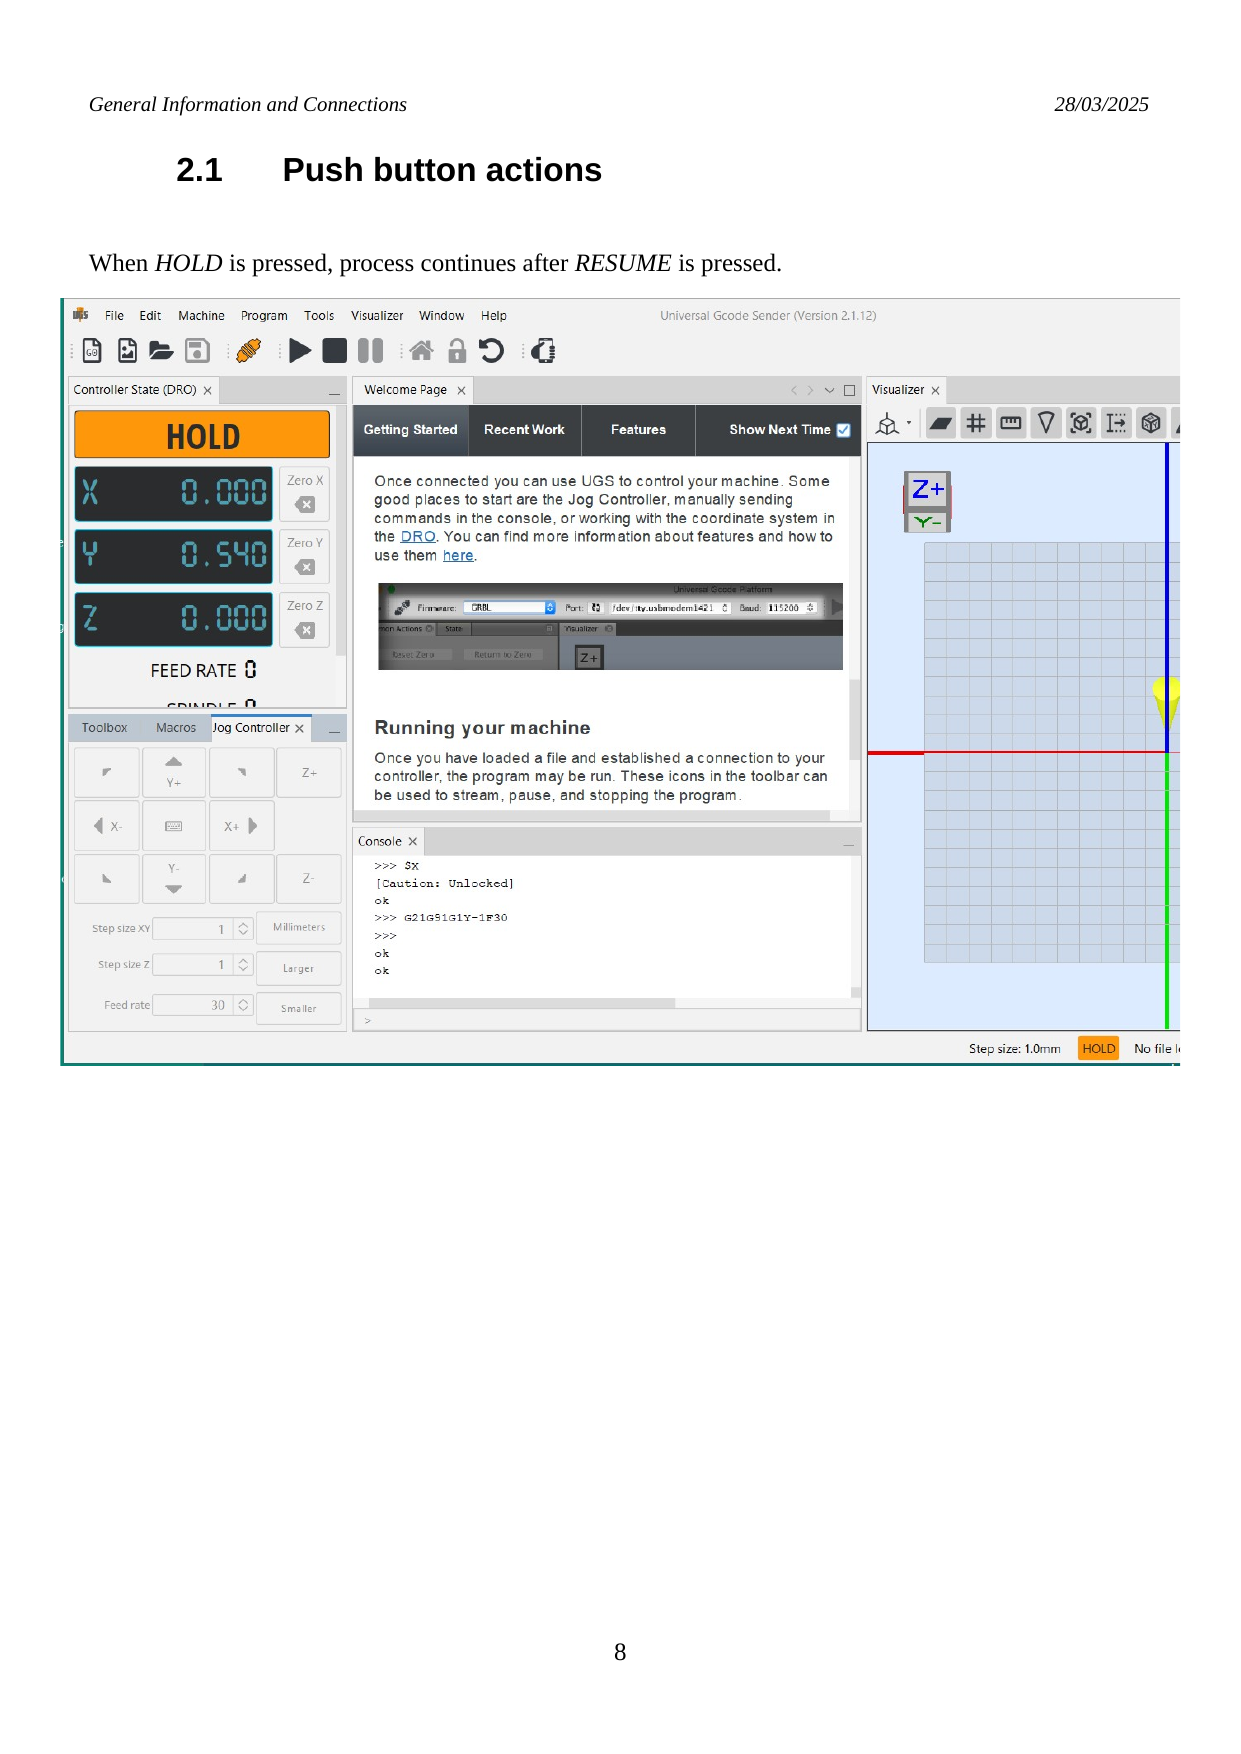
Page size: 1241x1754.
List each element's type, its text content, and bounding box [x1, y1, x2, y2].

subtitle Push button actions [167, 150, 1152, 188]
picture [60, 298, 1181, 1066]
text When HOLD is pressed, process continues after RESUME is pressed. [88, 248, 1152, 277]
